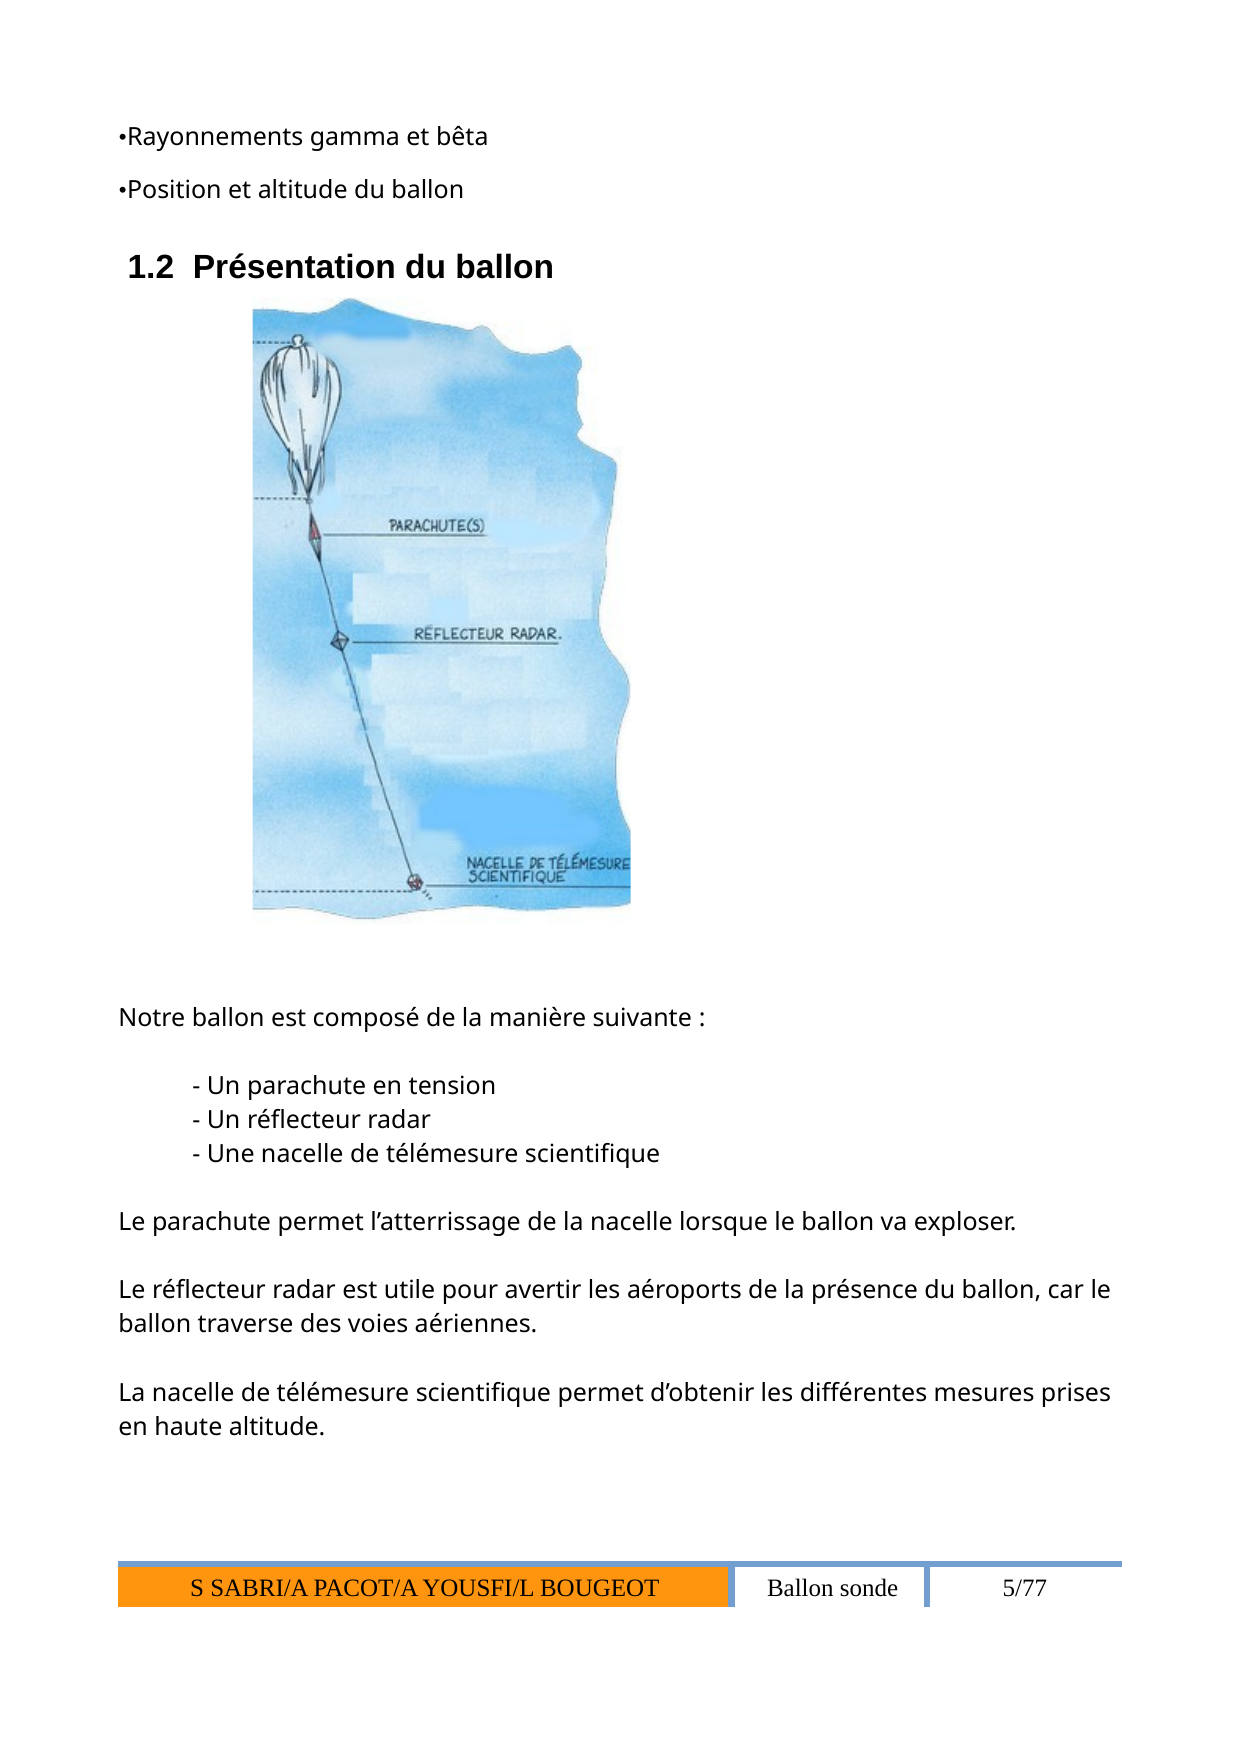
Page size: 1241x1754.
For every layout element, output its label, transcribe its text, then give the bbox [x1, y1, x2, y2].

text •Rayonnements gamma et bêta [118, 118, 1122, 152]
text - Un parachute en tension [118, 1068, 1122, 1102]
text Le réflecteur radar est utile pour avertir les aéroports de la présence du ballon, car le ballon traverse des voies aériennes. [118, 1272, 1122, 1340]
text - Une nacelle de télémesure scientifique [118, 1136, 1122, 1170]
text Le parachute permet l’atterrissage de la nacelle lorsque le ballon va exploser. [118, 1204, 1122, 1238]
text Notre ballon est composé de la manière suivante : [118, 999, 1122, 1033]
text •Position et altitude du ballon [118, 172, 1122, 206]
text La nacelle de télémesure scientifique permet d’obtenir les différentes mesures prises en haute altitude. [118, 1374, 1122, 1442]
picture [252, 297, 631, 924]
text - Un réflecteur radar [118, 1102, 1122, 1136]
subtitle Présentation du ballon [118, 246, 1122, 285]
